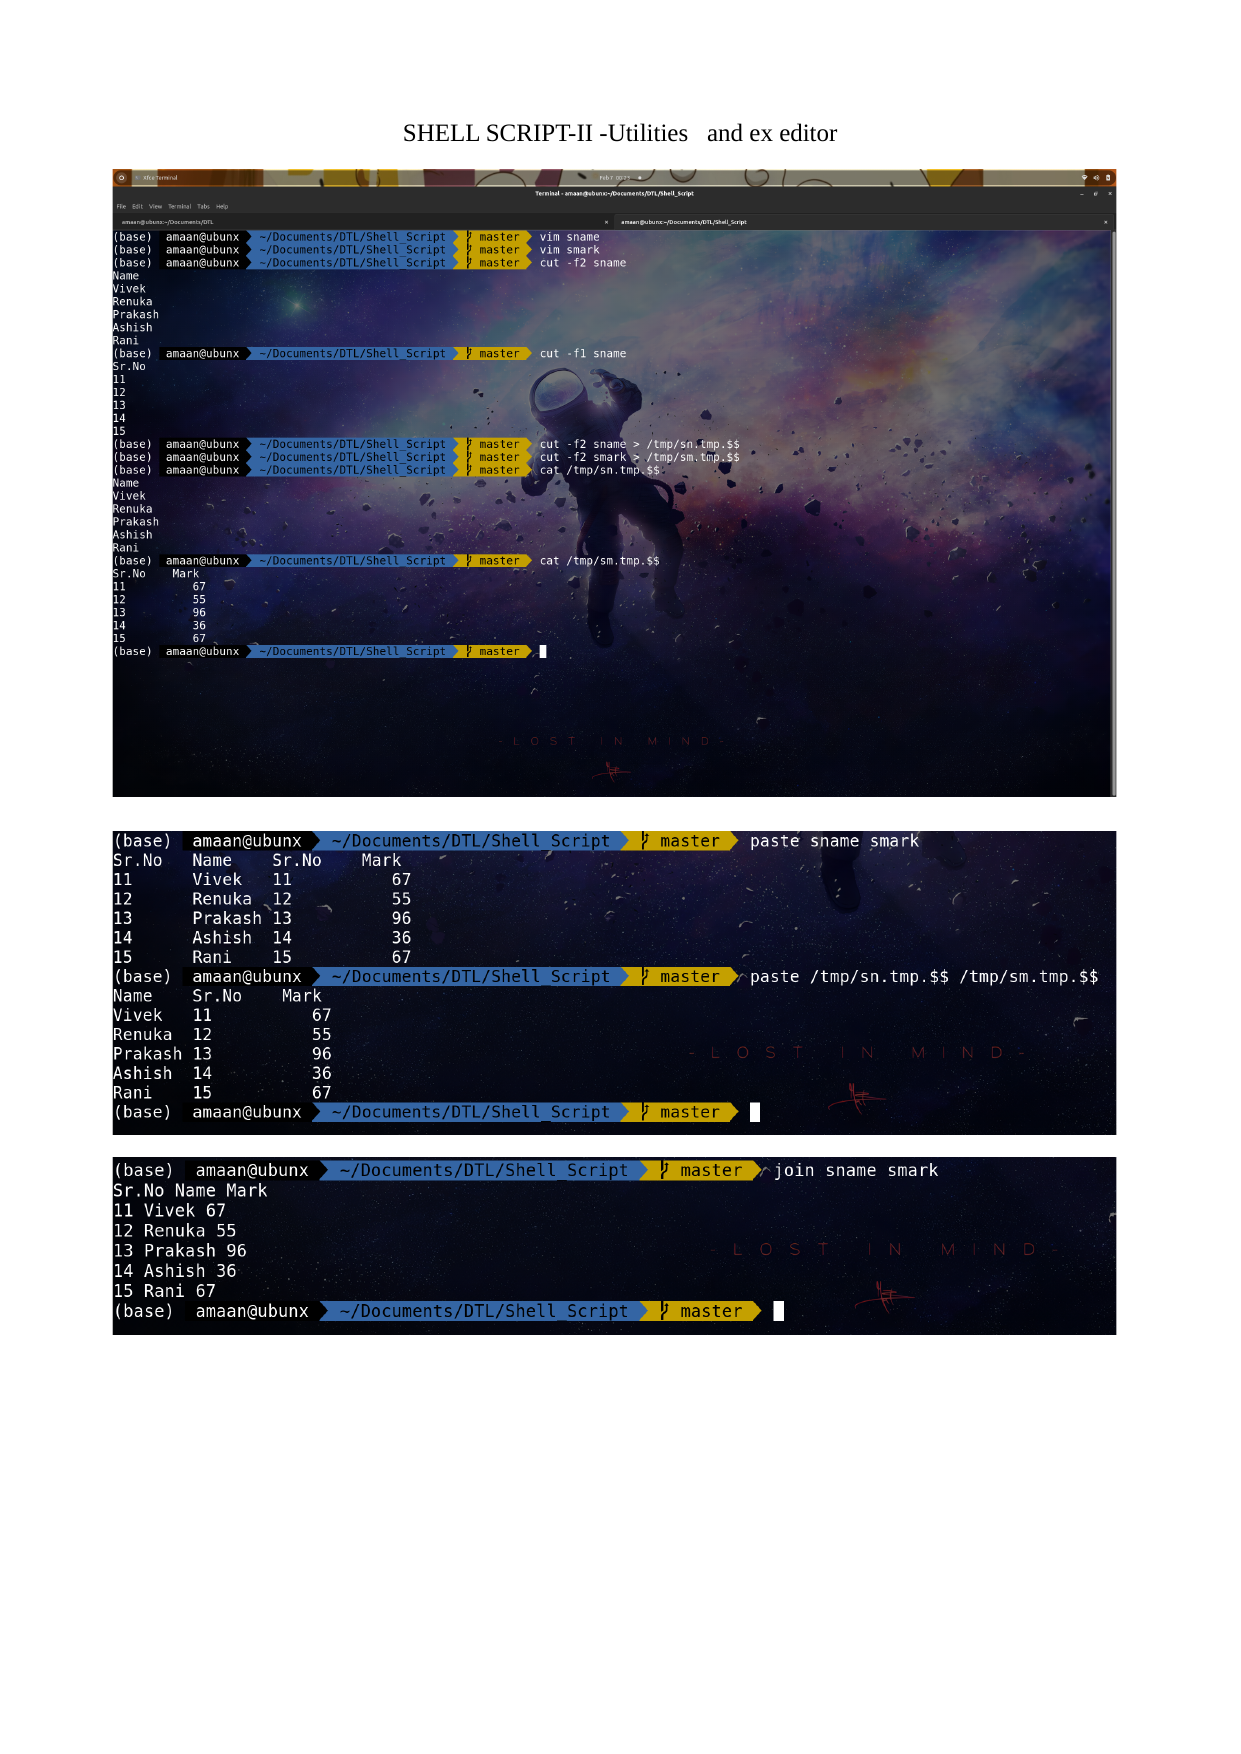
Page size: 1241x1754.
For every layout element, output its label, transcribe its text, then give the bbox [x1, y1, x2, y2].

picture [112, 1157, 1117, 1335]
picture [112, 169, 1117, 797]
text SHELL SCRIPT-II -Utilities and ex editor [118, 118, 1122, 147]
picture [112, 831, 1117, 1135]
